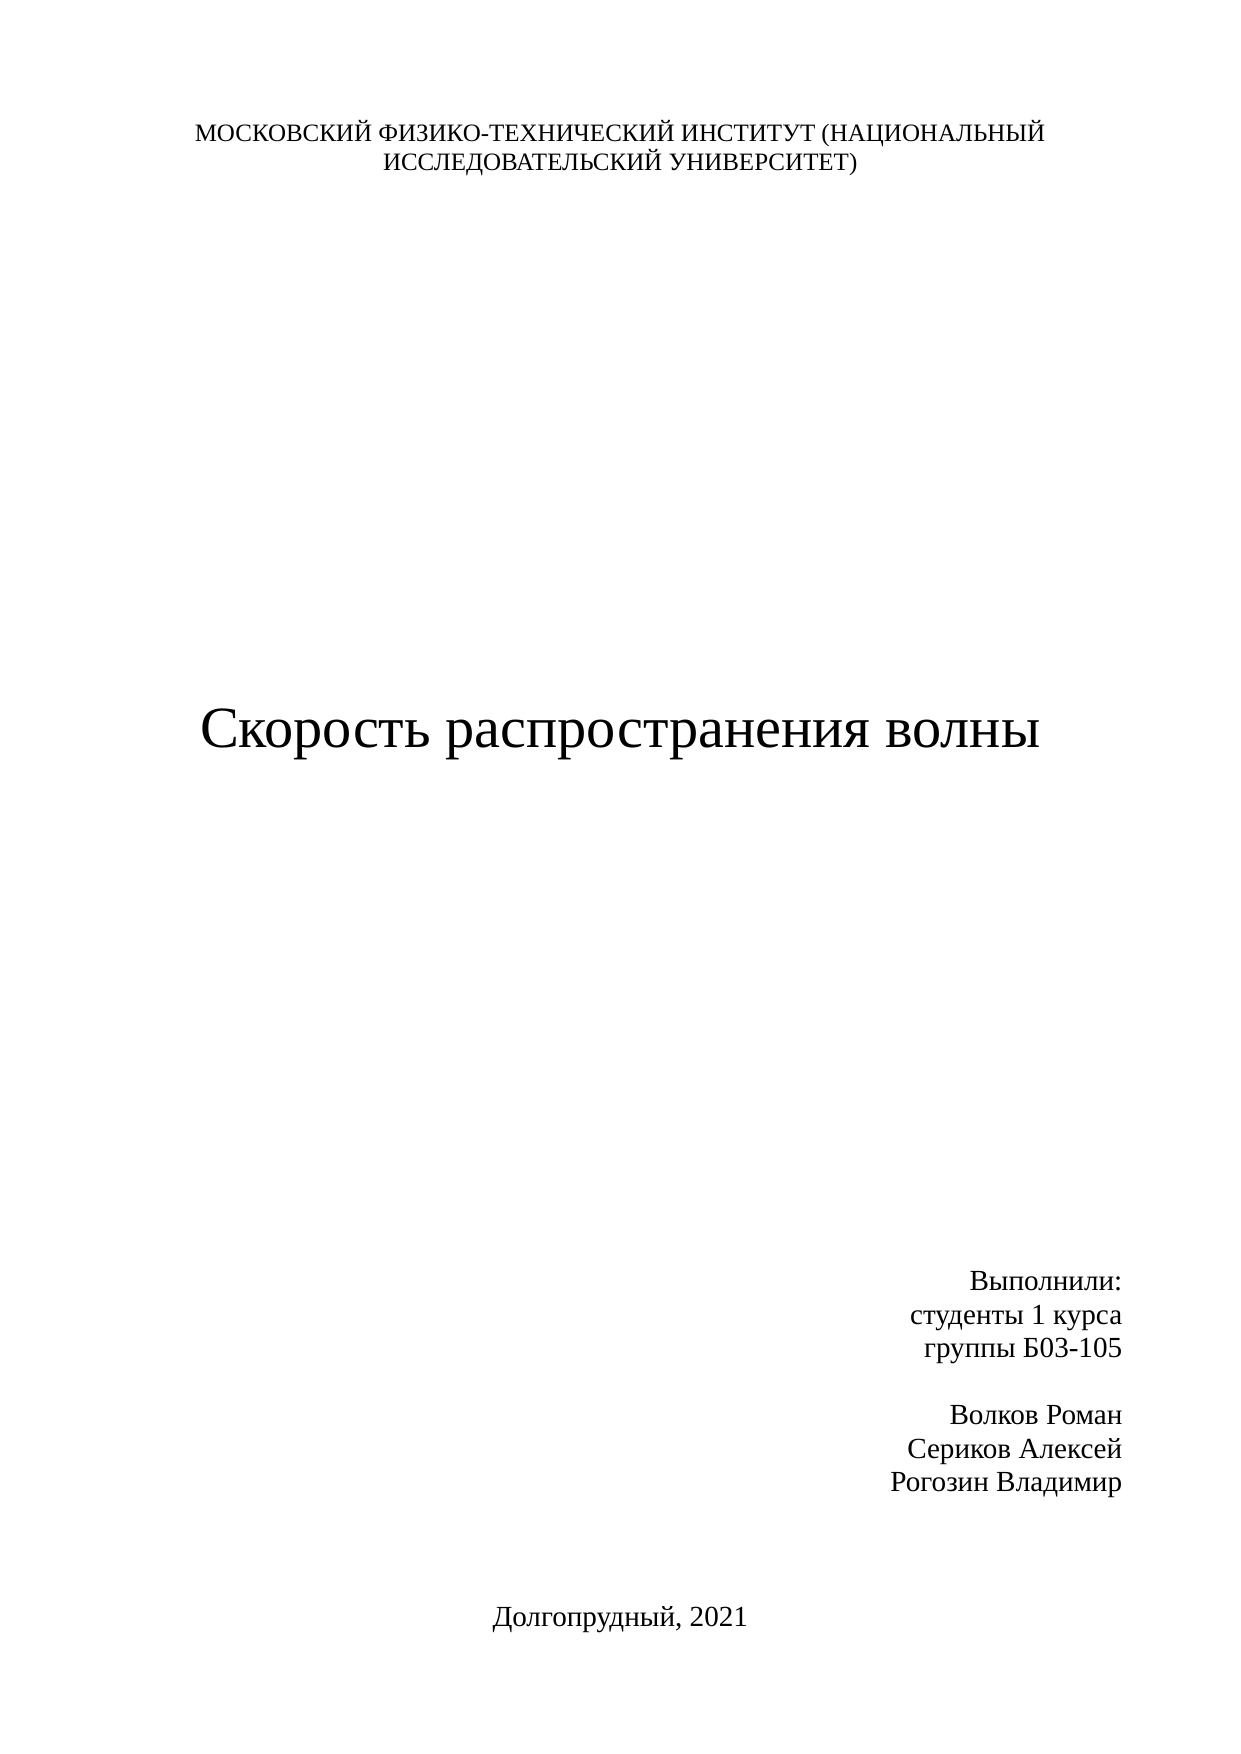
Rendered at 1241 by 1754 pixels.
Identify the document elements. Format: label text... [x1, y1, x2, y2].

text Долгопрудный, 2021 [118, 1599, 1122, 1632]
text Скорость распространения волны [118, 693, 1122, 760]
text студенты 1 курса [118, 1297, 1122, 1330]
text Рогозин Владимир [118, 1464, 1122, 1498]
text группы Б03-105 [118, 1330, 1122, 1364]
text Волков Роман [118, 1397, 1122, 1431]
text Сериков Алексей [118, 1431, 1122, 1464]
text МОСКОВСКИЙ ФИЗИКО-ТЕХНИЧЕСКИЙ ИНСТИТУТ (НАЦИОНАЛЬНЫЙ ИССЛЕДОВАТЕЛЬСКИЙ УНИВЕРСИТЕТ) [118, 118, 1122, 176]
text Выполнили: [118, 1263, 1122, 1297]
